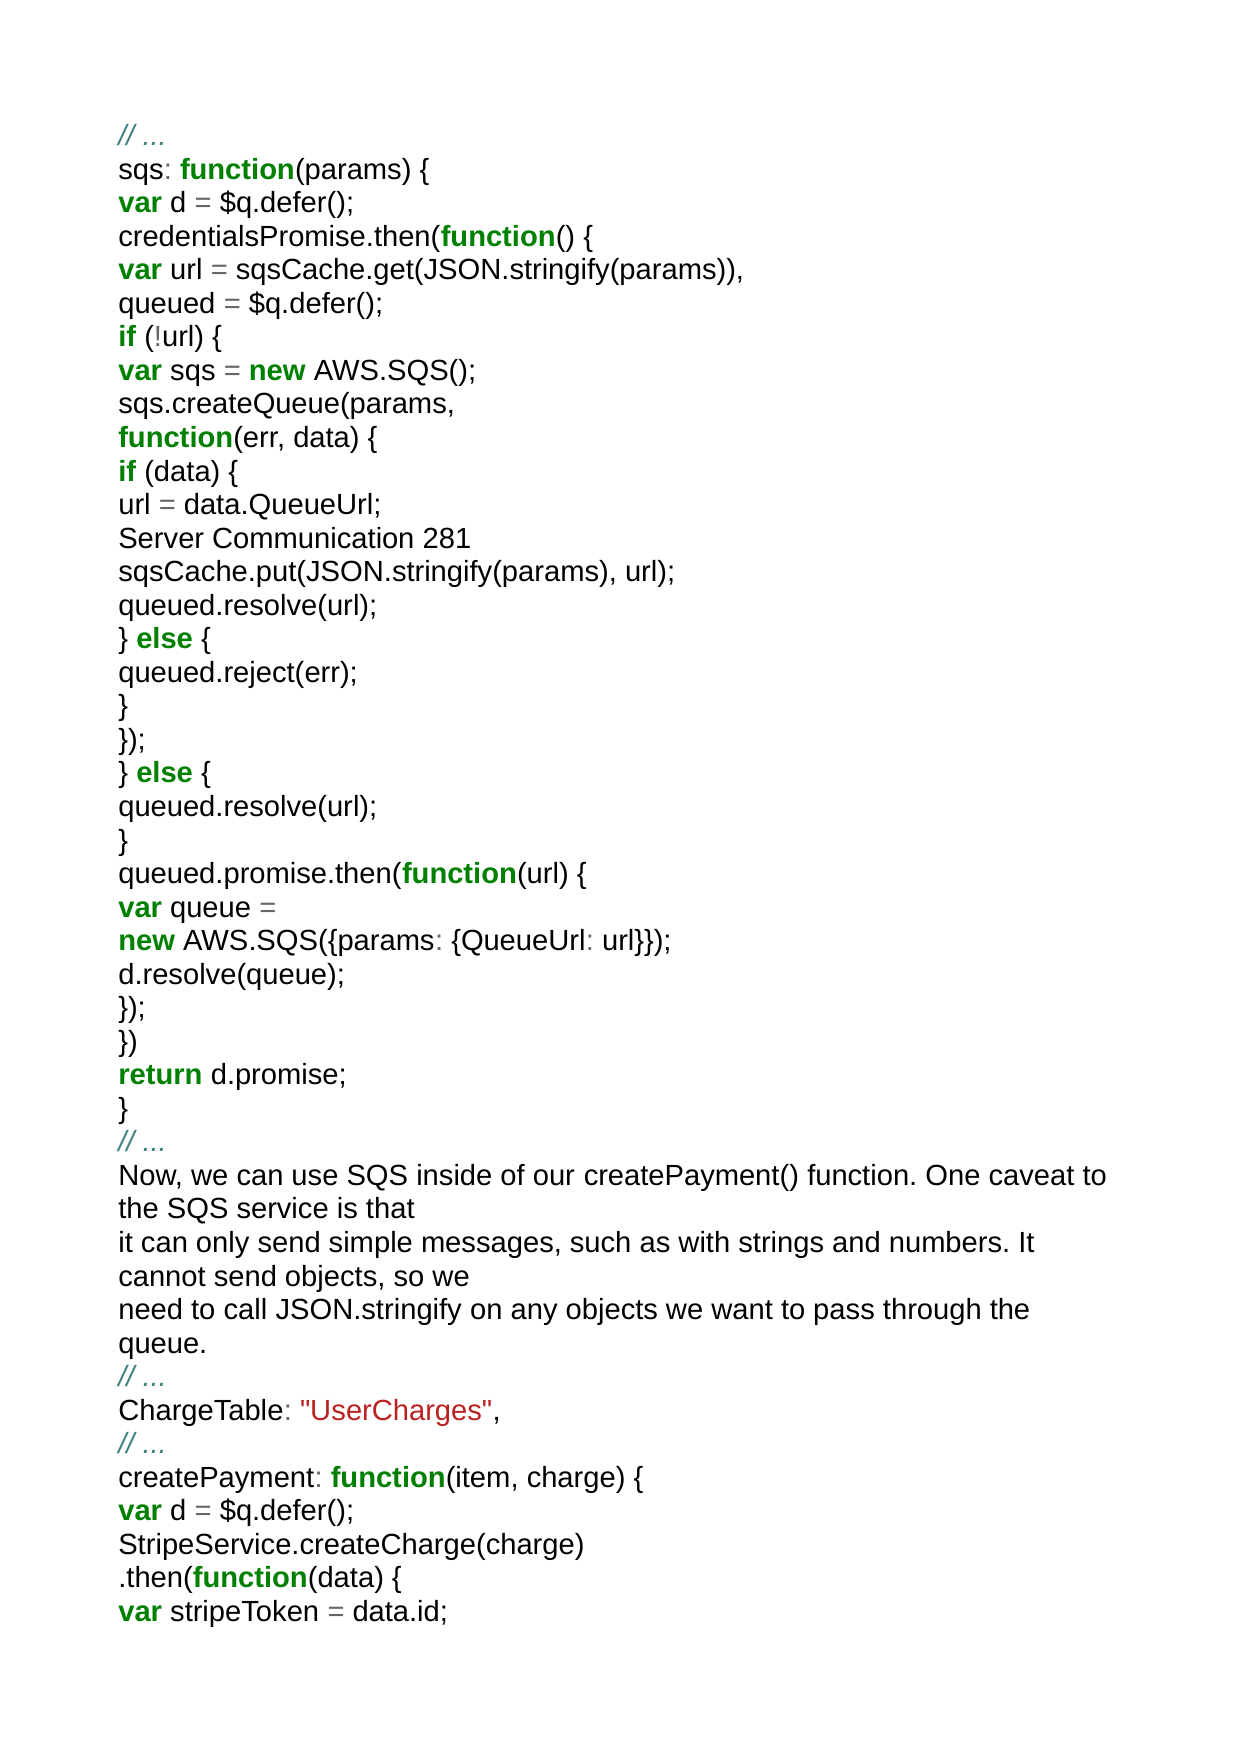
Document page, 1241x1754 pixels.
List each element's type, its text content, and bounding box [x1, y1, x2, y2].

text var d = $q.defer(); [118, 185, 1122, 219]
text var url = sqsCache.get(JSON.stringify(params)), [118, 252, 1122, 286]
text sqs.createQueue(params, [118, 386, 1122, 420]
text queued.promise.then(function(url) { [118, 856, 1122, 889]
text // ... [118, 118, 1122, 152]
text .then(function(data) { [118, 1560, 1122, 1594]
text } else { [118, 755, 1122, 789]
text // ... [118, 1124, 1122, 1158]
text if (!url) { [118, 319, 1122, 353]
text } else { [118, 621, 1122, 655]
text var sqs = new AWS.SQS(); [118, 353, 1122, 386]
text sqsCache.put(JSON.stringify(params), url); [118, 554, 1122, 588]
text queued.reject(err); [118, 655, 1122, 688]
text queued.resolve(url); [118, 588, 1122, 621]
text queued.resolve(url); [118, 789, 1122, 822]
text d.resolve(queue); [118, 957, 1122, 990]
text return d.promise; [118, 1057, 1122, 1091]
text StripeService.createCharge(charge) [118, 1527, 1122, 1560]
text } [118, 688, 1122, 722]
text }); [118, 722, 1122, 755]
text var stripeToken = data.id; [118, 1594, 1122, 1627]
text queued = $q.defer(); [118, 286, 1122, 319]
text Server Communication 281 [118, 521, 1122, 554]
text sqs: function(params) { [118, 152, 1122, 185]
text }); [118, 990, 1122, 1024]
text // ... [118, 1426, 1122, 1460]
text function(err, data) { [118, 420, 1122, 453]
text url = data.QueueUrl; [118, 487, 1122, 521]
text new AWS.SQS({params: {QueueUrl: url}}); [118, 923, 1122, 957]
text var queue = [118, 889, 1122, 923]
text credentialsPromise.then(function() { [118, 219, 1122, 252]
text var d = $q.defer(); [118, 1493, 1122, 1527]
text need to call JSON.stringify on any objects we want to pass through the queue. [118, 1292, 1122, 1359]
text ChargeTable: "UserCharges", [118, 1393, 1122, 1426]
text Now, we can use SQS inside of our createPayment() function. One caveat to the SQS service is that [118, 1158, 1122, 1225]
text it can only send simple messages, such as with strings and numbers. It cannot send objects, so we [118, 1225, 1122, 1292]
text } [118, 1091, 1122, 1124]
text } [118, 822, 1122, 856]
text if (data) { [118, 453, 1122, 487]
text // ... [118, 1359, 1122, 1393]
text }) [118, 1024, 1122, 1057]
text createPayment: function(item, charge) { [118, 1460, 1122, 1493]
